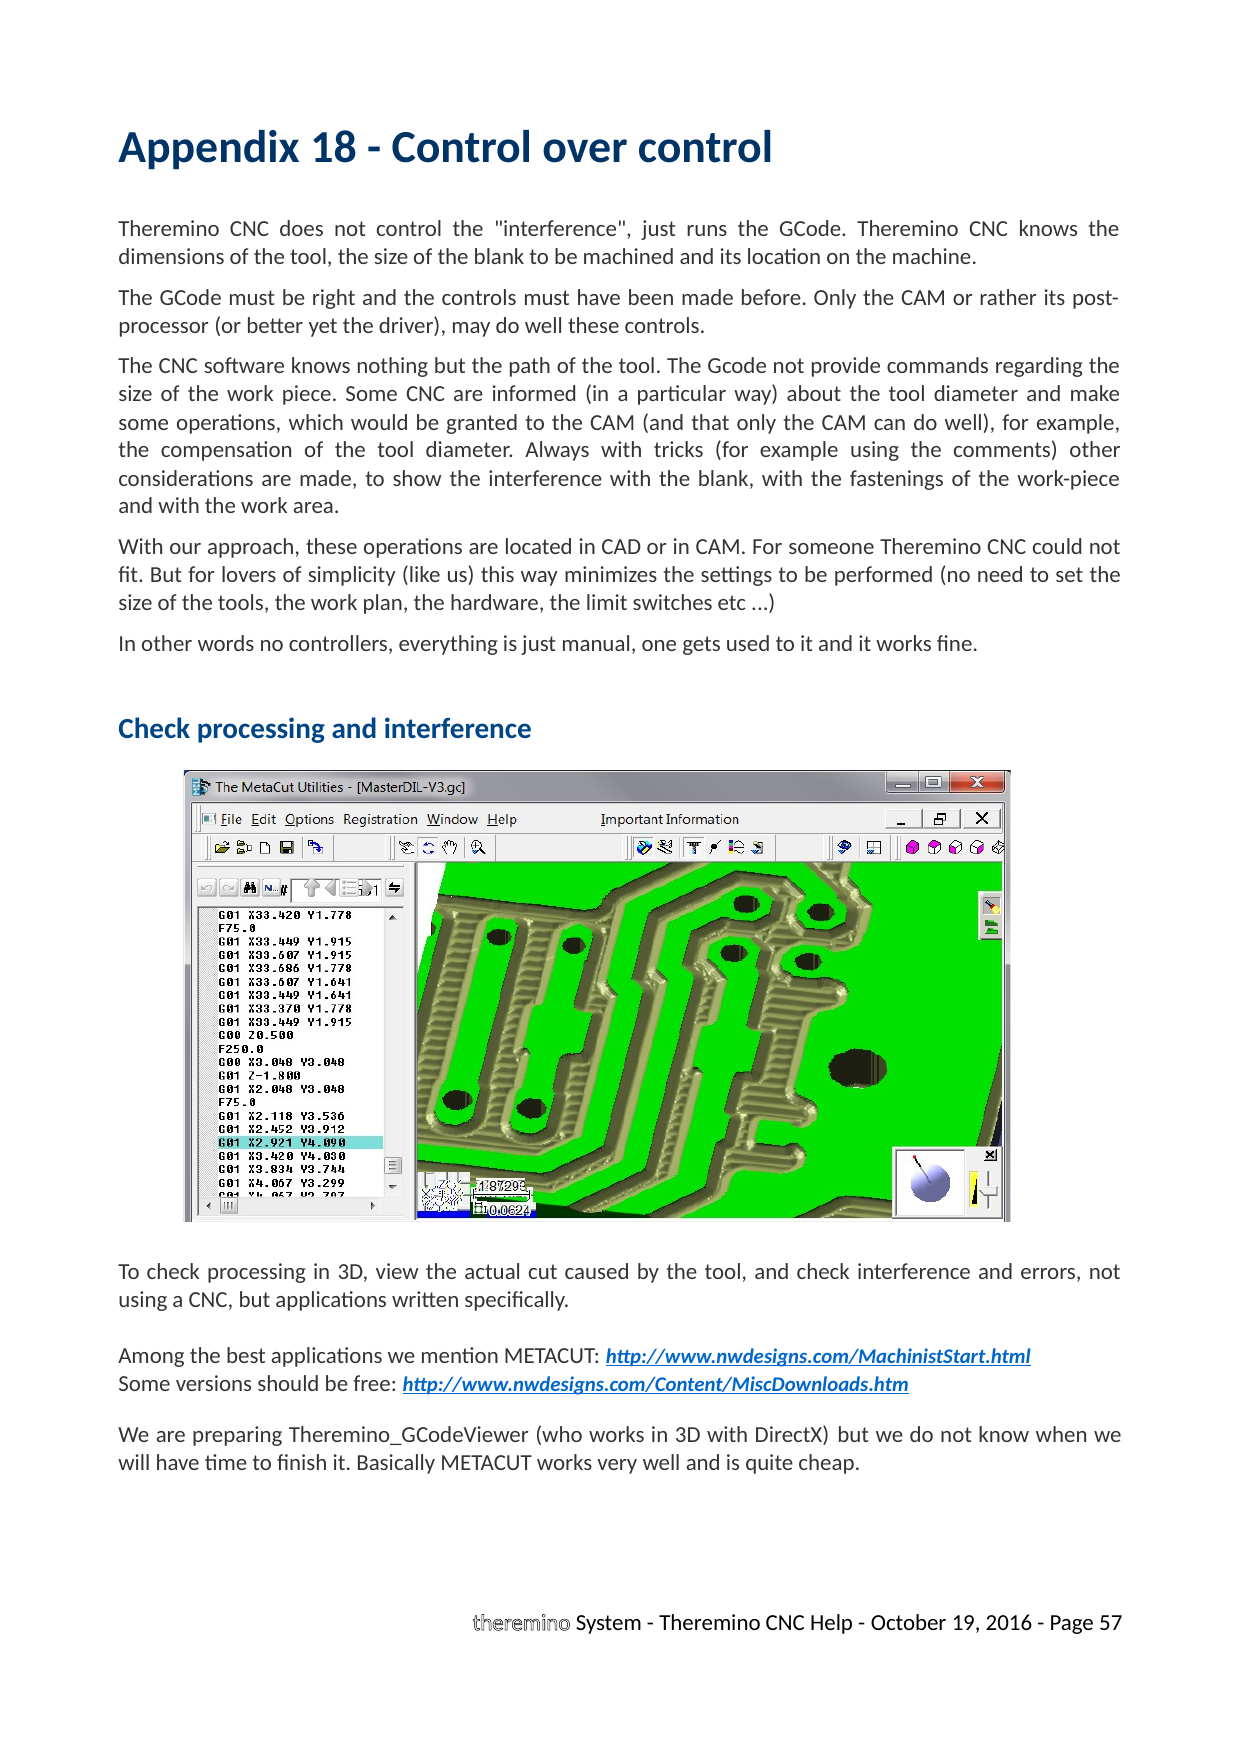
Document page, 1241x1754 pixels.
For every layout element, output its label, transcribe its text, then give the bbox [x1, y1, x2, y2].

text In other words no controllers, everything is just manual, one gets used to it and it works fine. [118, 629, 1122, 657]
text The CNC software knows nothing but the path of the tool. The Gcode not provide commands regarding the size of the work piece. Some CNC are informed (in a particular way) about the tool diameter and make some operations, which would be granted to the CAM (and that only the CAM can do well), for example, the compensation of the tool diameter. Always with tricks (for example using the comments) other considerations are made, to show the interference with the blank, with the fastenings of the work-piece and with the work area. [118, 352, 1122, 520]
text To check processing in 3D, view the actual cut caused by the tool, and check interference and errors, not using a CNC, but applications written specifically. Among the best applications we mention METACUT: http://www.nwdesigns.com/MachinistStart.html Some versions should be free: http://www.nwdesigns.com/Content/MiscDownloads.htm We are preparing Theremino_GCodeViewer (who works in 3D with DirectX) but we do not know when we will have time to finish it. Basically METACUT works very well and is quite cheap. [118, 783, 1122, 1476]
subtitle Appendix 18 - Control over control [118, 118, 1122, 174]
picture [183, 770, 1011, 1222]
text With our approach, these operations are located in CAD or in CAM. For someone Theremino CNC could not fit. But for lovers of simplicity (like us) this way minimizes the settings to be performed (no need to set the size of the tools, the work plan, the hardware, the limit switches etc ...) [118, 532, 1122, 616]
text Theremino CNC does not control the "interference", just runs the GCode. Theremino CNC knows the dimensions of the tool, the size of the blank to be machined and its location on the machine. [118, 186, 1122, 271]
text The GCode must be right and the controls must have been made before. Only the CAM or rather its post-processor (or better yet the driver), may do well these controls. [118, 283, 1122, 339]
text Check processing and interference [118, 710, 1122, 745]
